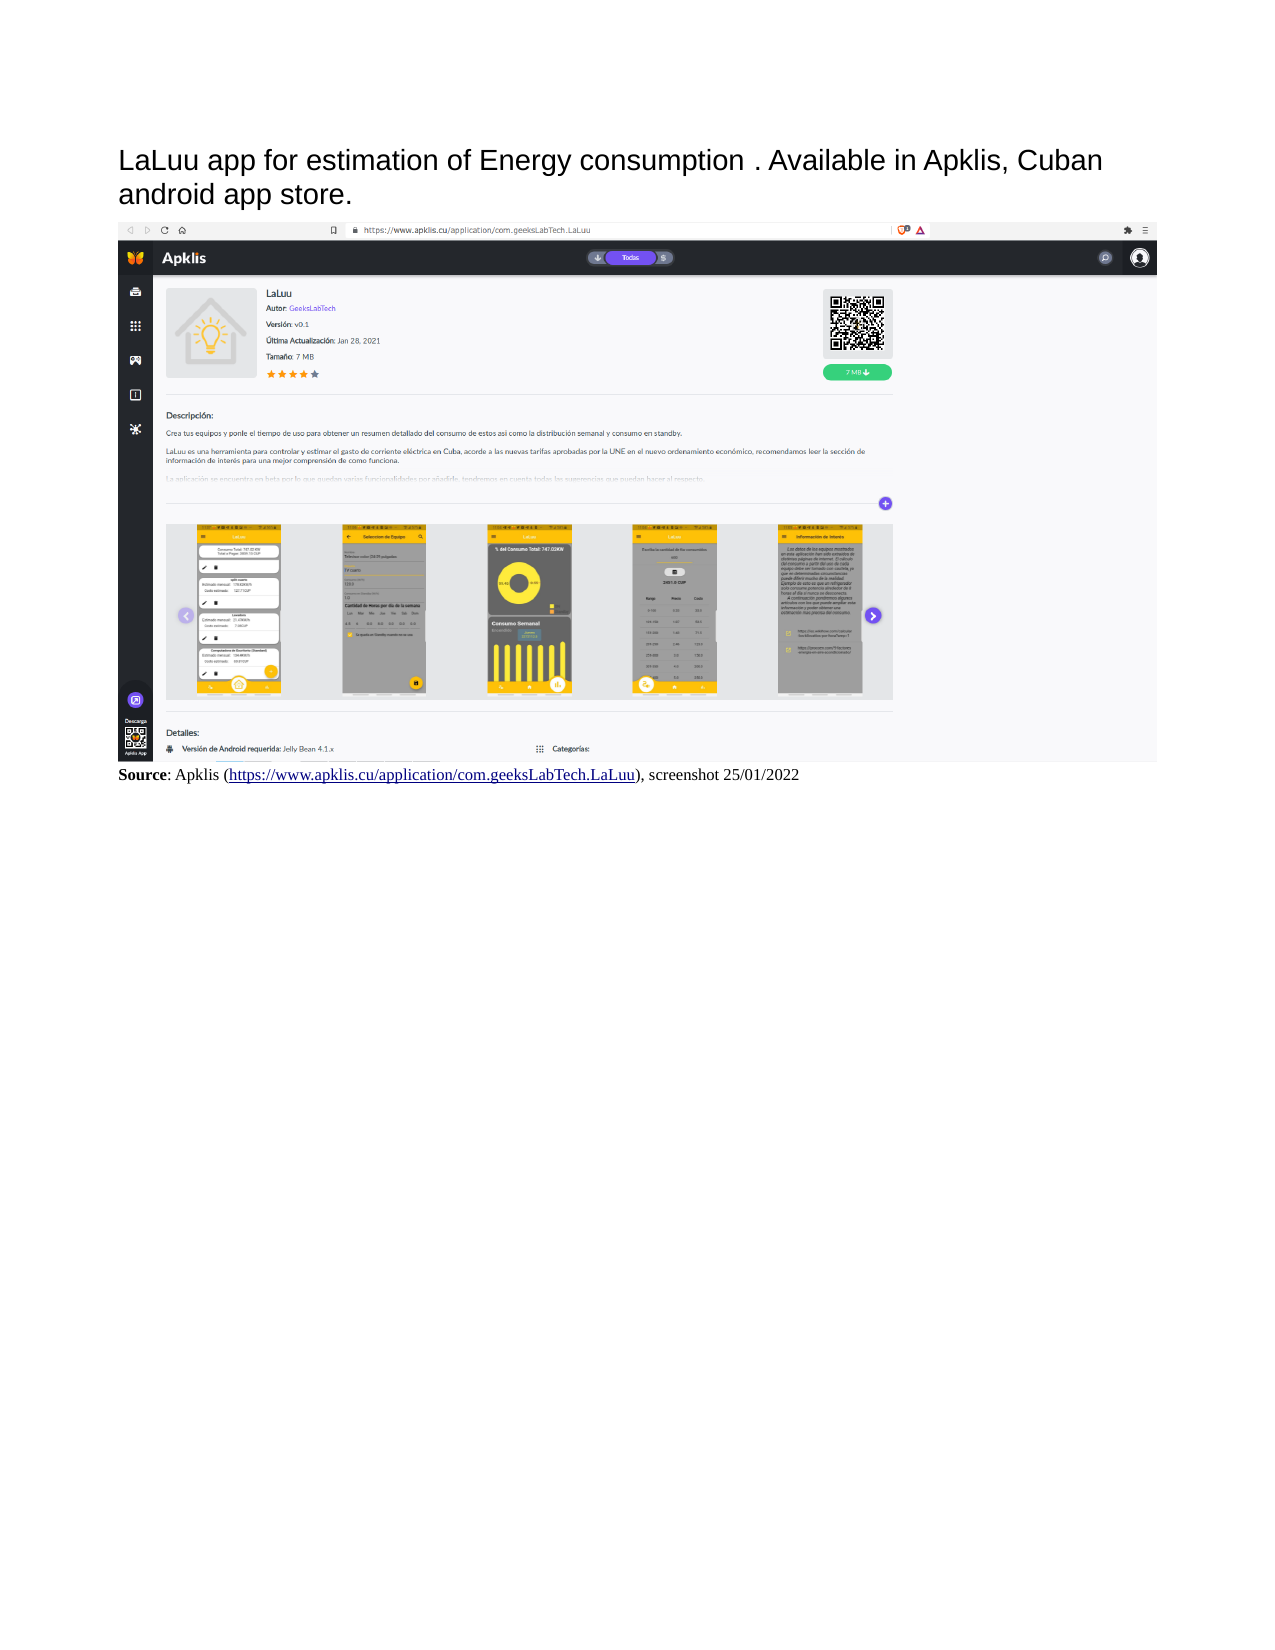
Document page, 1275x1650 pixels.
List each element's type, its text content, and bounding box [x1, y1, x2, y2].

text Source: Apklis (https://www.apklis.cu/application/com.geeksLabTech.LaLuu), screenshot 25/01/2022 [118, 762, 1157, 784]
subtitle LaLuu app for estimation of Energy consumption . Available in Apklis, Cuban android app store. [118, 143, 1157, 210]
picture [118, 222, 1157, 762]
